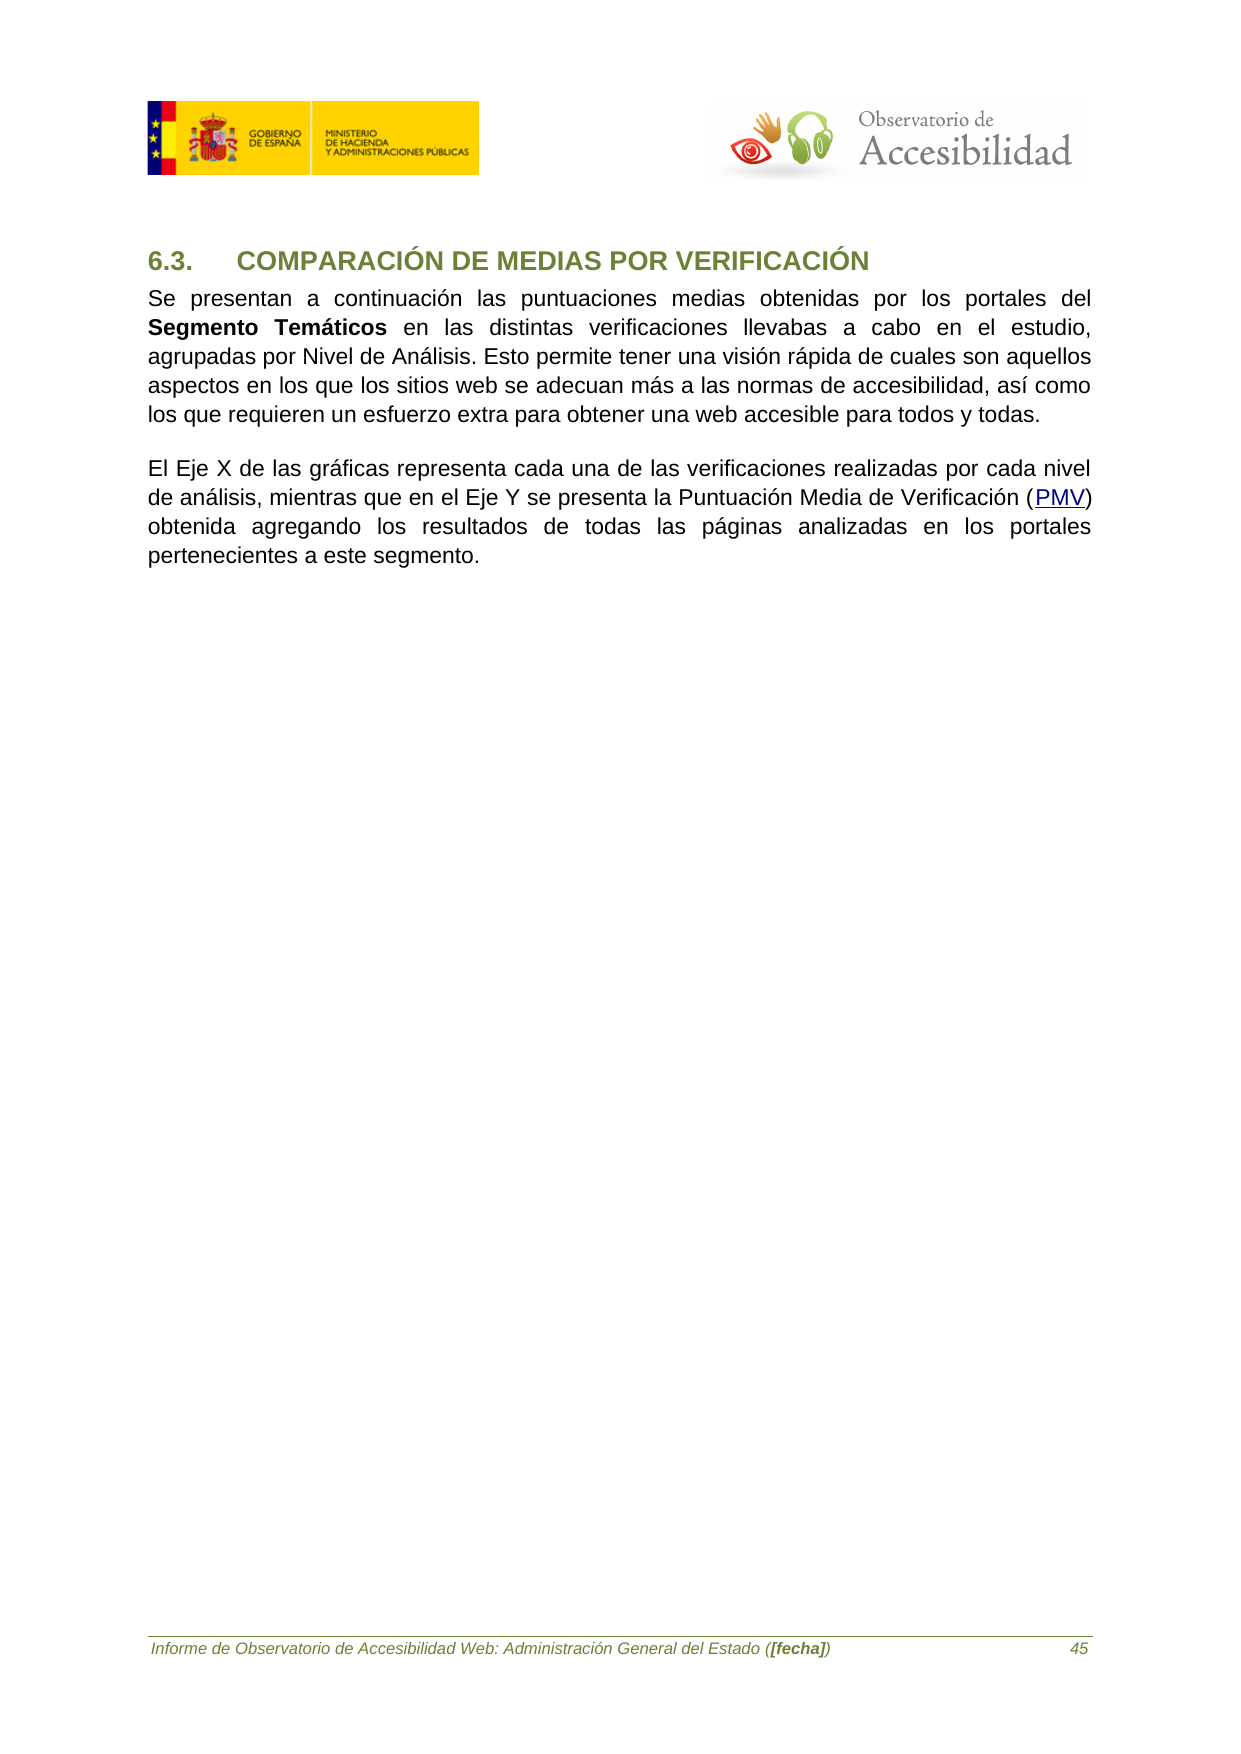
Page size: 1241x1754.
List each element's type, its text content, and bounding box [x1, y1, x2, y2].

text Se presentan a continuación las puntuaciones medias obtenidas por los portales del Segmento Temáticos en las distintas verificaciones llevabas a cabo en el estudio, agrupadas por Nivel de Análisis. Esto permite tener una visión rápida de cuales son aquellos aspectos en los que los sitios web se adecuan más a las normas de accesibilidad, así como los que requieren un esfuerzo extra para obtener una web accesible para todos y todas. [148, 285, 1092, 427]
picture [710, 102, 1086, 185]
subtitle Comparación de medias por verificación [148, 245, 1092, 276]
picture [147, 101, 479, 175]
text El Eje X de las gráficas representa cada una de las verificaciones realizadas por cada nivel de análisis, mientras que en el Eje Y se presenta la Puntuación Media de Verificación (PMV) obtenida agregando los resultados de todas las páginas analizadas en los portales pertenecientes a este segmento. [148, 455, 1092, 568]
